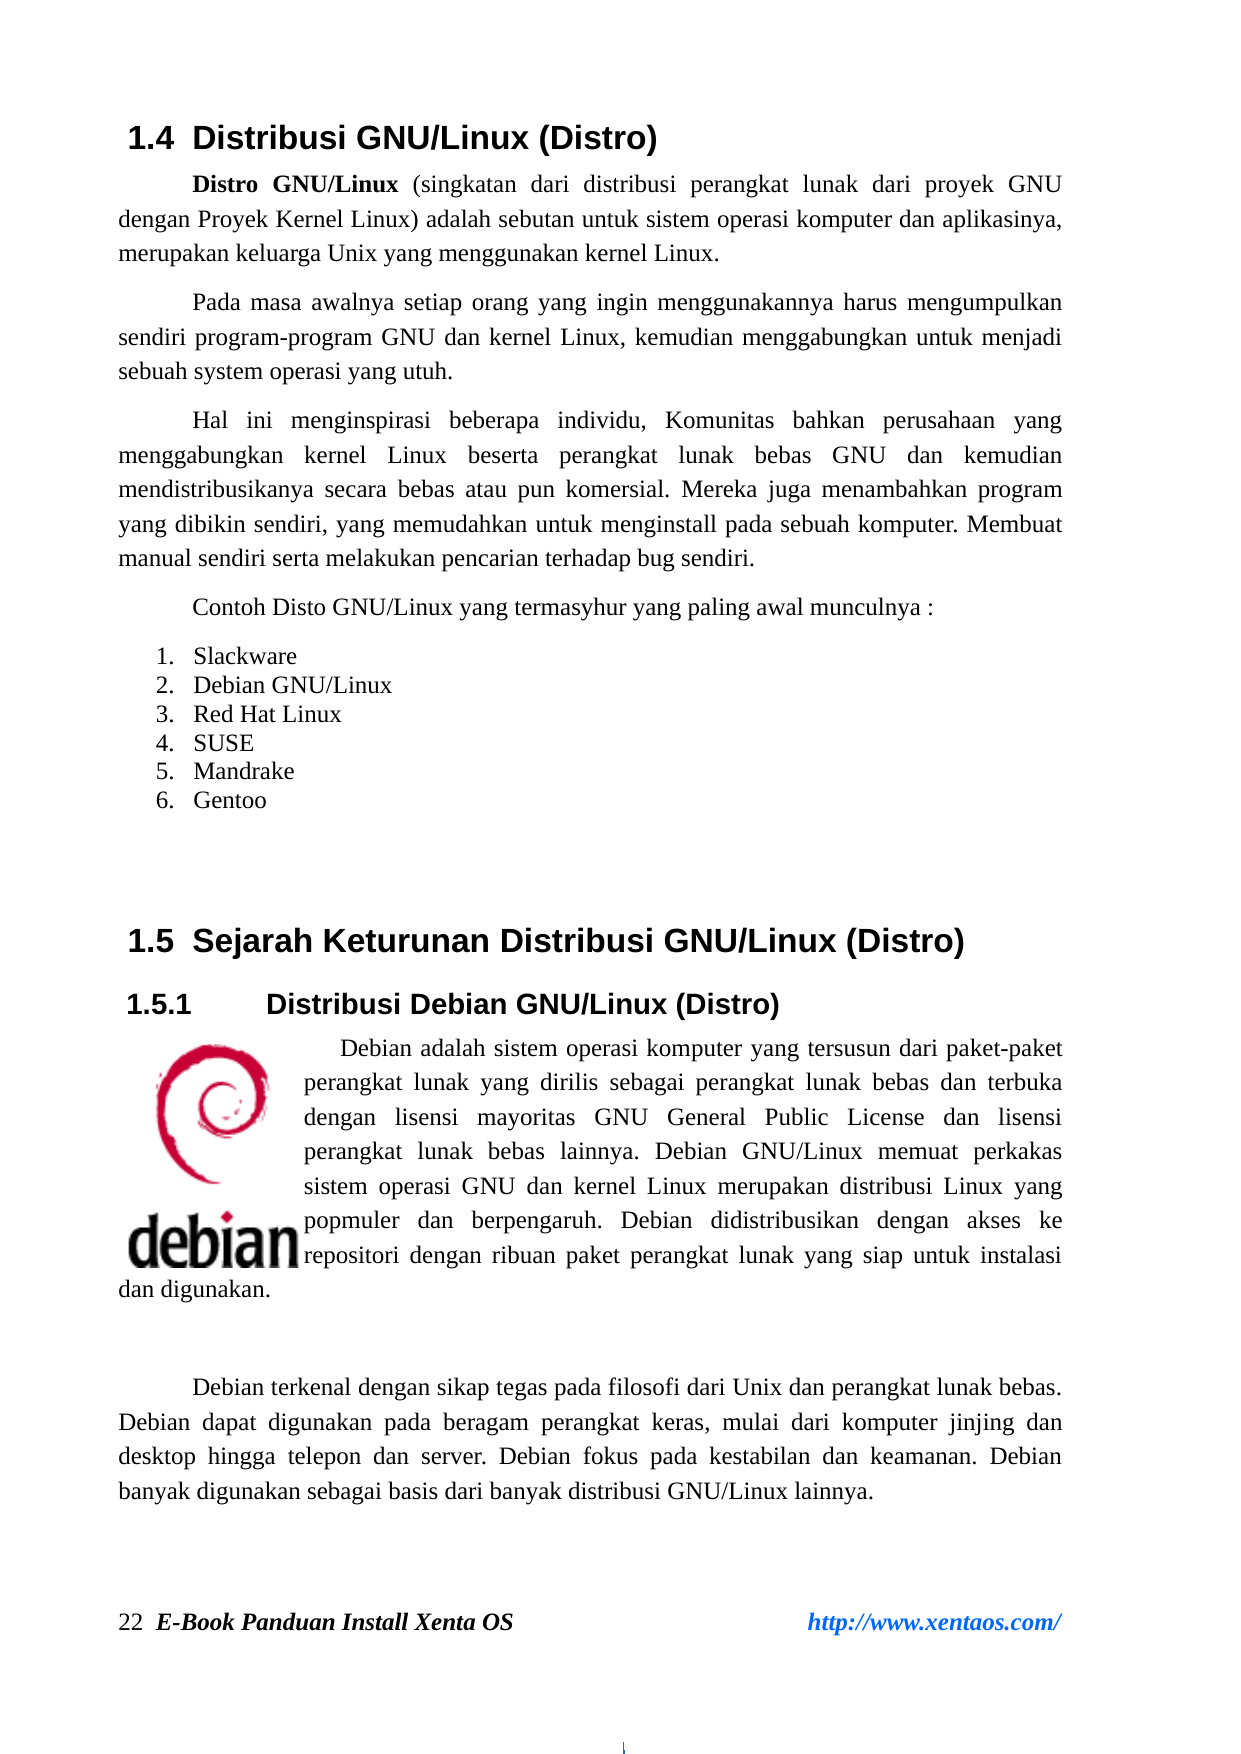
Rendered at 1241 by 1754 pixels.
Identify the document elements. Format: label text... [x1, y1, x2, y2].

text Hal ini menginspirasi beberapa individu, Komunitas bahkan perusahaan yang menggabungkan kernel Linux beserta perangkat lunak bebas GNU dan kemudian mendistribusikanya secara bebas atau pun komersial. Mereka juga menambahkan program yang dibikin sendiri, yang memudahkan untuk menginstall pada sebuah komputer. Membuat manual sendiri serta melakukan pencarian terhadap bug sendiri. [118, 405, 1063, 572]
text Debian adalah sistem operasi komputer yang tersusun dari paket-paket perangkat lunak yang dirilis sebagai perangkat lunak bebas dan terbuka dengan lisensi mayoritas GNU General Public License dan lisensi perangkat lunak bebas lainnya. Debian GNU/Linux memuat perkakas sistem operasi GNU dan kernel Linux merupakan distribusi Linux yang popmuler dan berpengaruh. Debian didistribusikan dengan akses ke repositori dengan ribuan paket perangkat lunak yang siap untuk instalasi dan digunakan. [118, 1033, 1063, 1303]
subtitle Distribusi Debian GNU/Linux (Distro) [118, 987, 1063, 1020]
text Debian terkenal dengan sikap tegas pada filosofi dari Unix dan perangkat lunak bebas. Debian dapat digunakan pada beragam perangkat keras, mulai dari komputer jinjing dan desktop hingga telepon dan server. Debian fokus pada kestabilan dan keamanan. Debian banyak digunakan sebagai basis dari banyak distribusi GNU/Linux lainnya. [118, 1372, 1063, 1504]
text Pada masa awalnya setiap orang yang ingin menggunakannya harus mengumpulkan sendiri program-program GNU dan kernel Linux, kemudian menggabungkan untuk menjadi sebuah system operasi yang utuh. [118, 287, 1063, 385]
list Gentoo [156, 785, 1063, 814]
picture [122, 1044, 304, 1268]
text Distro GNU/Linux (singkatan dari distribusi perangkat lunak dari proyek GNU dengan Proyek Kernel Linux) adalah sebutan untuk sistem operasi komputer dan aplikasinya, merupakan keluarga Unix yang menggunakan kernel Linux. [118, 169, 1063, 267]
list Mandrake [156, 756, 1063, 785]
subtitle Sejarah Keturunan Distribusi GNU/Linux (Distro) [118, 921, 1063, 959]
text Contoh Disto GNU/Linux yang termasyhur yang paling awal munculnya : [118, 592, 1063, 621]
list Debian GNU/Linux [156, 670, 1063, 699]
subtitle Distribusi GNU/Linux (Distro) [118, 118, 1063, 157]
list Red Hat Linux [156, 699, 1063, 728]
list Slackware [156, 641, 1063, 670]
list SUSE [156, 728, 1063, 756]
